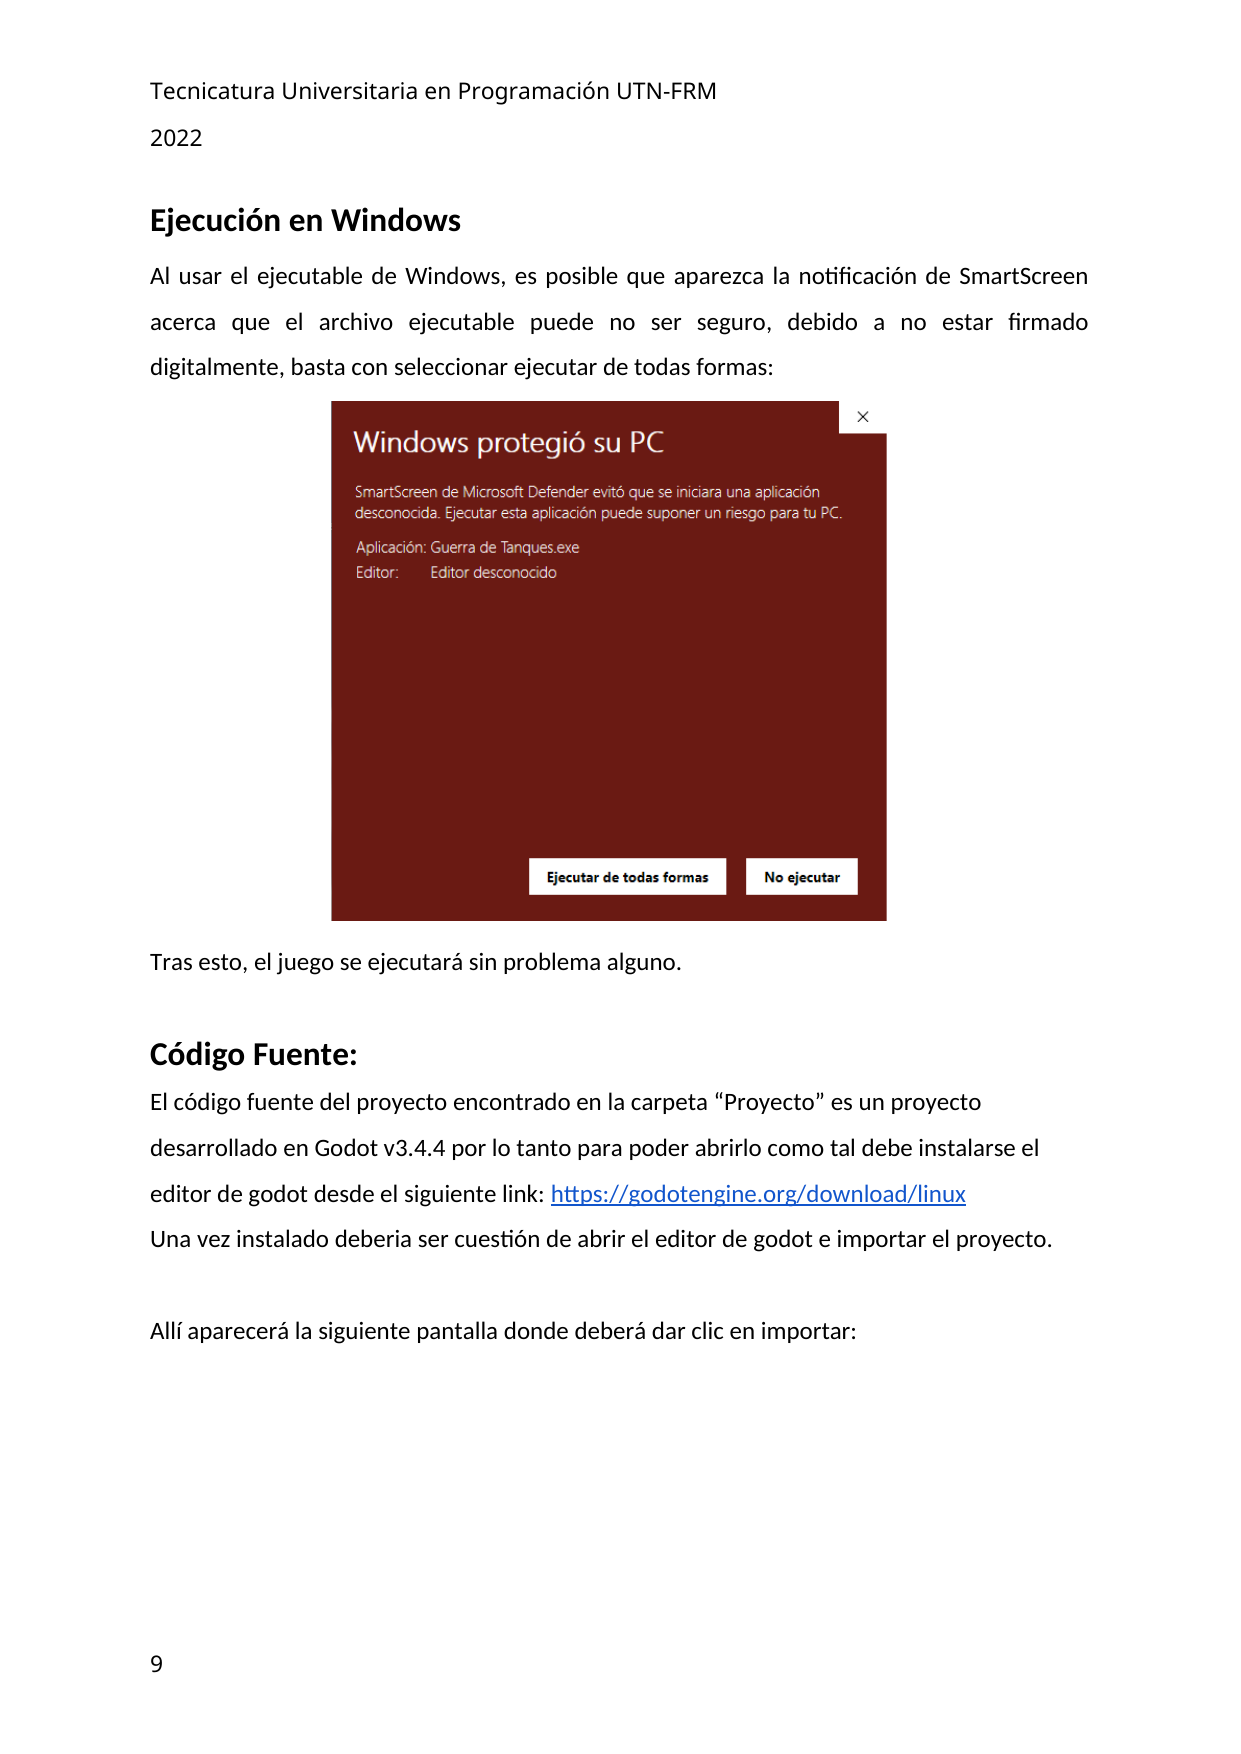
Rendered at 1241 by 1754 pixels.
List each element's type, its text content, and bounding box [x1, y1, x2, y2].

picture [331, 401, 887, 921]
text Allí aparecerá la siguiente pantalla donde deberá dar clic en importar: [150, 1315, 1090, 1346]
subtitle Código Fuente: [150, 1033, 1090, 1074]
text Tras esto, el juego se ejecutará sin problema alguno. [150, 946, 1090, 976]
text Al usar el ejecutable de Windows, es posible que aparezca la notificación de SmartScreen acerca que el archivo ejecutable puede no ser seguro, debido a no estar firmado digitalmente, basta con seleccionar ejecutar de todas formas: [150, 260, 1090, 382]
text El código fuente del proyecto encontrado en la carpeta “Proyecto” es un proyecto desarrollado en Godot v3.4.4 por lo tanto para poder abrirlo como tal debe instalarse el editor de godot desde el siguiente link: https://godotengine.org/download/linux [150, 1086, 1090, 1208]
text Ejecución en Windows [150, 199, 1090, 239]
text Una vez instalado deberia ser cuestión de abrir el editor de godot e importar el proyecto. [150, 1224, 1090, 1254]
